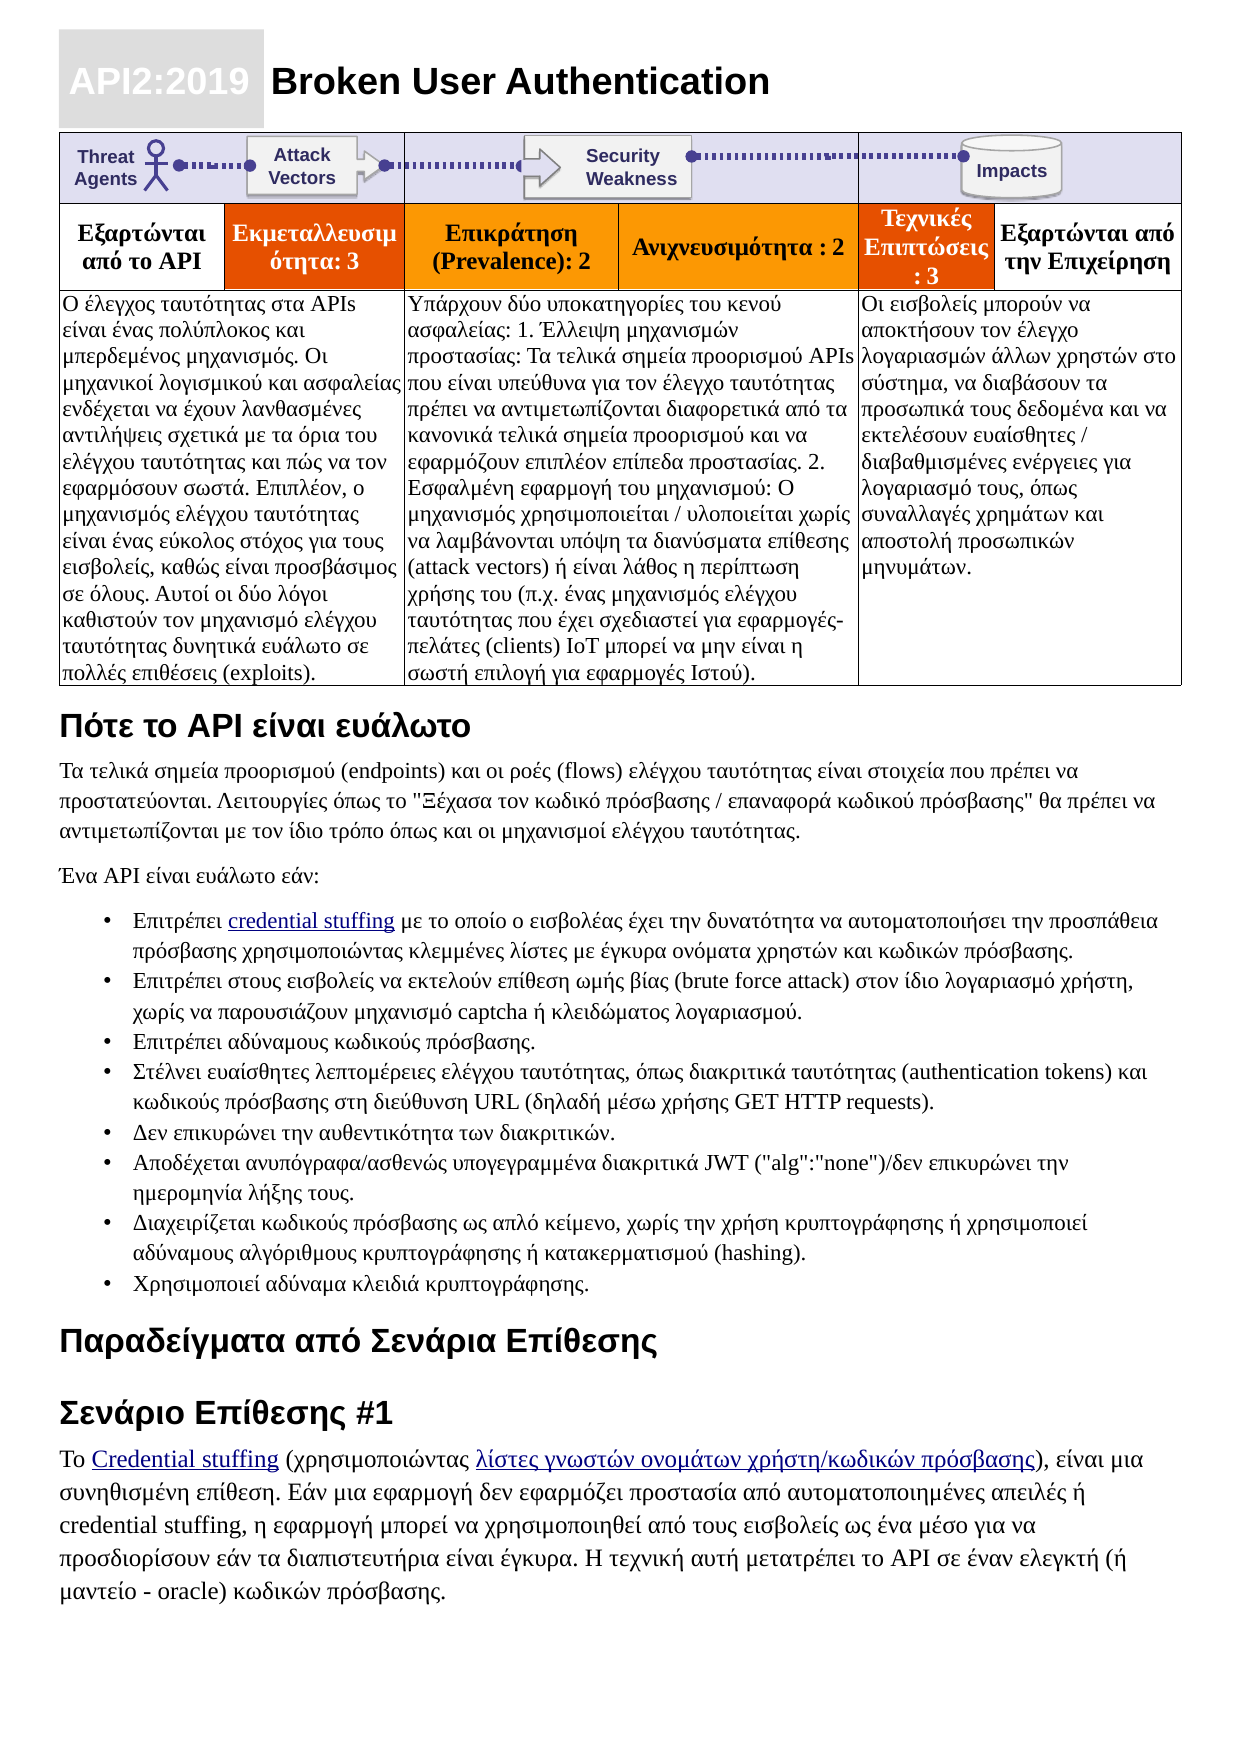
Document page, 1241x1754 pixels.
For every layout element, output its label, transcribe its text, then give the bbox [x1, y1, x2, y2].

table_header [405, 133, 618, 203]
table_cell Εξαρτώνται από την Επιχείρηση [995, 204, 1181, 289]
list Επιτρέπει στους εισβολείς να εκτελούν επίθεση ωμής βίας (brute force attack) στον ίδιο λογαριασμό χρήστη, χωρίς να παρουσιάζουν μηχανισμό captcha ή κλειδώματος λογαριασμού. [103, 967, 1181, 1024]
subtitle Πότε το API είναι ευάλωτο [59, 706, 1181, 744]
table_cell Ανιχνευσιμότητα : 2 [619, 204, 858, 289]
list Χρησιμοποιεί αδύναμα κλειδιά κρυπτογράφησης. [103, 1269, 1181, 1296]
table_cell Εκμεταλλευσιμότητα: 3 [225, 204, 404, 289]
table_cell Οι εισβολείς μπορούν να αποκτήσουν τον έλεγχο λογαριασμών άλλων χρηστών στο σύστημα, να διαβάσουν τα προσωπικά τους δεδομένα και να εκτελέσουν ευαίσθητες / διαβαθμισμένες ενέργειες για λογαριασμό τους, όπως συναλλαγές χρημάτων και αποστολή προσωπικών μηνυμάτων. [859, 291, 1181, 685]
table_cell Εξαρτώνται από το API [60, 204, 224, 289]
text Ένα API είναι ευάλωτο εάν: [59, 862, 1181, 889]
list Διαχειρίζεται κωδικούς πρόσβασης ως απλό κείμενο, χωρίς την χρήση κρυπτογράφησης ή χρησιμοποιεί αδύναμους αλγόριθμους κρυπτογράφησης ή κατακερματισμού (hashing). [103, 1209, 1181, 1266]
list Επιτρέπει credential stuffing με το οποίο ο εισβολέας έχει την δυνατότητα να αυτοματοποιήσει την προσπάθεια πρόσβασης χρησιμοποιώντας κλεμμένες λίστες με έγκυρα ονόματα χρηστών και κωδικών πρόσβασης. [103, 907, 1181, 964]
table_cell Τεχνικές Επιπτώσεις: 3 [859, 204, 994, 289]
table_header [859, 133, 994, 203]
table_header [224, 133, 404, 203]
table_cell Ο έλεγχος ταυτότητας στα APIs είναι ένας πολύπλοκος και μπερδεμένος μηχανισμός. Οι μηχανικοί λογισμικού και ασφαλείας ενδέχεται να έχουν λανθασμένες αντιλήψεις σχετικά με τα όρια του ελέγχου ταυτότητας και πώς να τον εφαρμόσουν σωστά. Επιπλέον, ο μηχανισμός ελέγχου ταυτότητας είναι ένας εύκολος στόχος για τους εισβολείς, καθώς είναι προσβάσιμος σε όλους. Αυτοί οι δύο λόγοι καθιστούν τον μηχανισμό ελέγχου ταυτότητας δυνητικά ευάλωτο σε πολλές επιθέσεις (exploits). [60, 291, 404, 685]
list Στέλνει ευαίσθητες λεπτομέρειες ελέγχου ταυτότητας, όπως διακριτικά ταυτότητας (authentication tokens) και κωδικούς πρόσβασης στη διεύθυνση URL (δηλαδή μέσω χρήσης GET HTTP requests). [103, 1058, 1181, 1115]
list Επιτρέπει αδύναμους κωδικούς πρόσβασης. [103, 1028, 1181, 1054]
table_header [618, 133, 858, 203]
table_cell Υπάρχουν δύο υποκατηγορίες του κενού ασφαλείας: 1. Έλλειψη μηχανισμών προστασίας: Τα τελικά σημεία προορισμού APIs που είναι υπεύθυνα για τον έλεγχο ταυτότητας πρέπει να αντιμετωπίζονται διαφορετικά από τα κανονικά τελικά σημεία προορισμού και να εφαρμόζουν επιπλέον επίπεδα προστασίας. 2. Εσφαλμένη εφαρμογή του μηχανισμού: Ο μηχανισμός χρησιμοποιείται / υλοποιείται χωρίς να λαμβάνονται υπόψη τα διανύσματα επίθεσης (attack vectors) ή είναι λάθος η περίπτωση χρήσης του (π.χ. ένας μηχανισμός ελέγχου ταυτότητας που έχει σχεδιαστεί για εφαρμογές-πελάτες (clients) IoT μπορεί να μην είναι η σωστή επιλογή για εφαρμογές Ιστού). [405, 291, 858, 685]
table_header [60, 133, 224, 203]
list Αποδέχεται ανυπόγραφα/ασθενώς υπογεγραμμένα διακριτικά JWT ("alg":"none")/δεν επικυρώνει την ημερομηνία λήξης τους. [103, 1149, 1181, 1205]
table_cell Επικράτηση (Prevalence): 2 [405, 204, 618, 289]
list Δεν επικυρώνει την αυθεντικότητα των διακριτικών. [103, 1118, 1181, 1145]
subtitle Παραδείγματα από Σενάρια Επίθεσης [59, 1321, 1181, 1359]
subtitle Σενάριο Επίθεσης #1 [59, 1393, 1181, 1431]
table_header [994, 133, 1181, 203]
text Το Credential stuffing (χρησιμοποιώντας λίστες γνωστών ονομάτων χρήστη/κωδικών πρόσβασης), είναι μια συνηθισμένη επίθεση. Εάν μια εφαρμογή δεν εφαρμόζει προστασία από αυτοματοποιημένες απειλές ή credential stuffing, η εφαρμογή μπορεί να χρησιμοποιηθεί από τους εισβολείς ως ένα μέσο για να προσδιορίσουν εάν τα διαπιστευτήρια είναι έγκυρα. Η τεχνική αυτή μετατρέπει το API σε έναν ελεγκτή (ή μαντείο - oracle) κωδικών πρόσβασης. [59, 1444, 1181, 1604]
text Τα τελικά σημεία προορισμού (endpoints) και οι ροές (flows) ελέγχου ταυτότητας είναι στοιχεία που πρέπει να προστατεύονται. Λειτουργίες όπως το "Ξέχασα τον κωδικό πρόσβασης / επαναφορά κωδικού πρόσβασης" θα πρέπει να αντιμετωπίζονται με τον ίδιο τρόπο όπως και οι μηχανισμοί ελέγχου ταυτότητας. [59, 757, 1181, 844]
